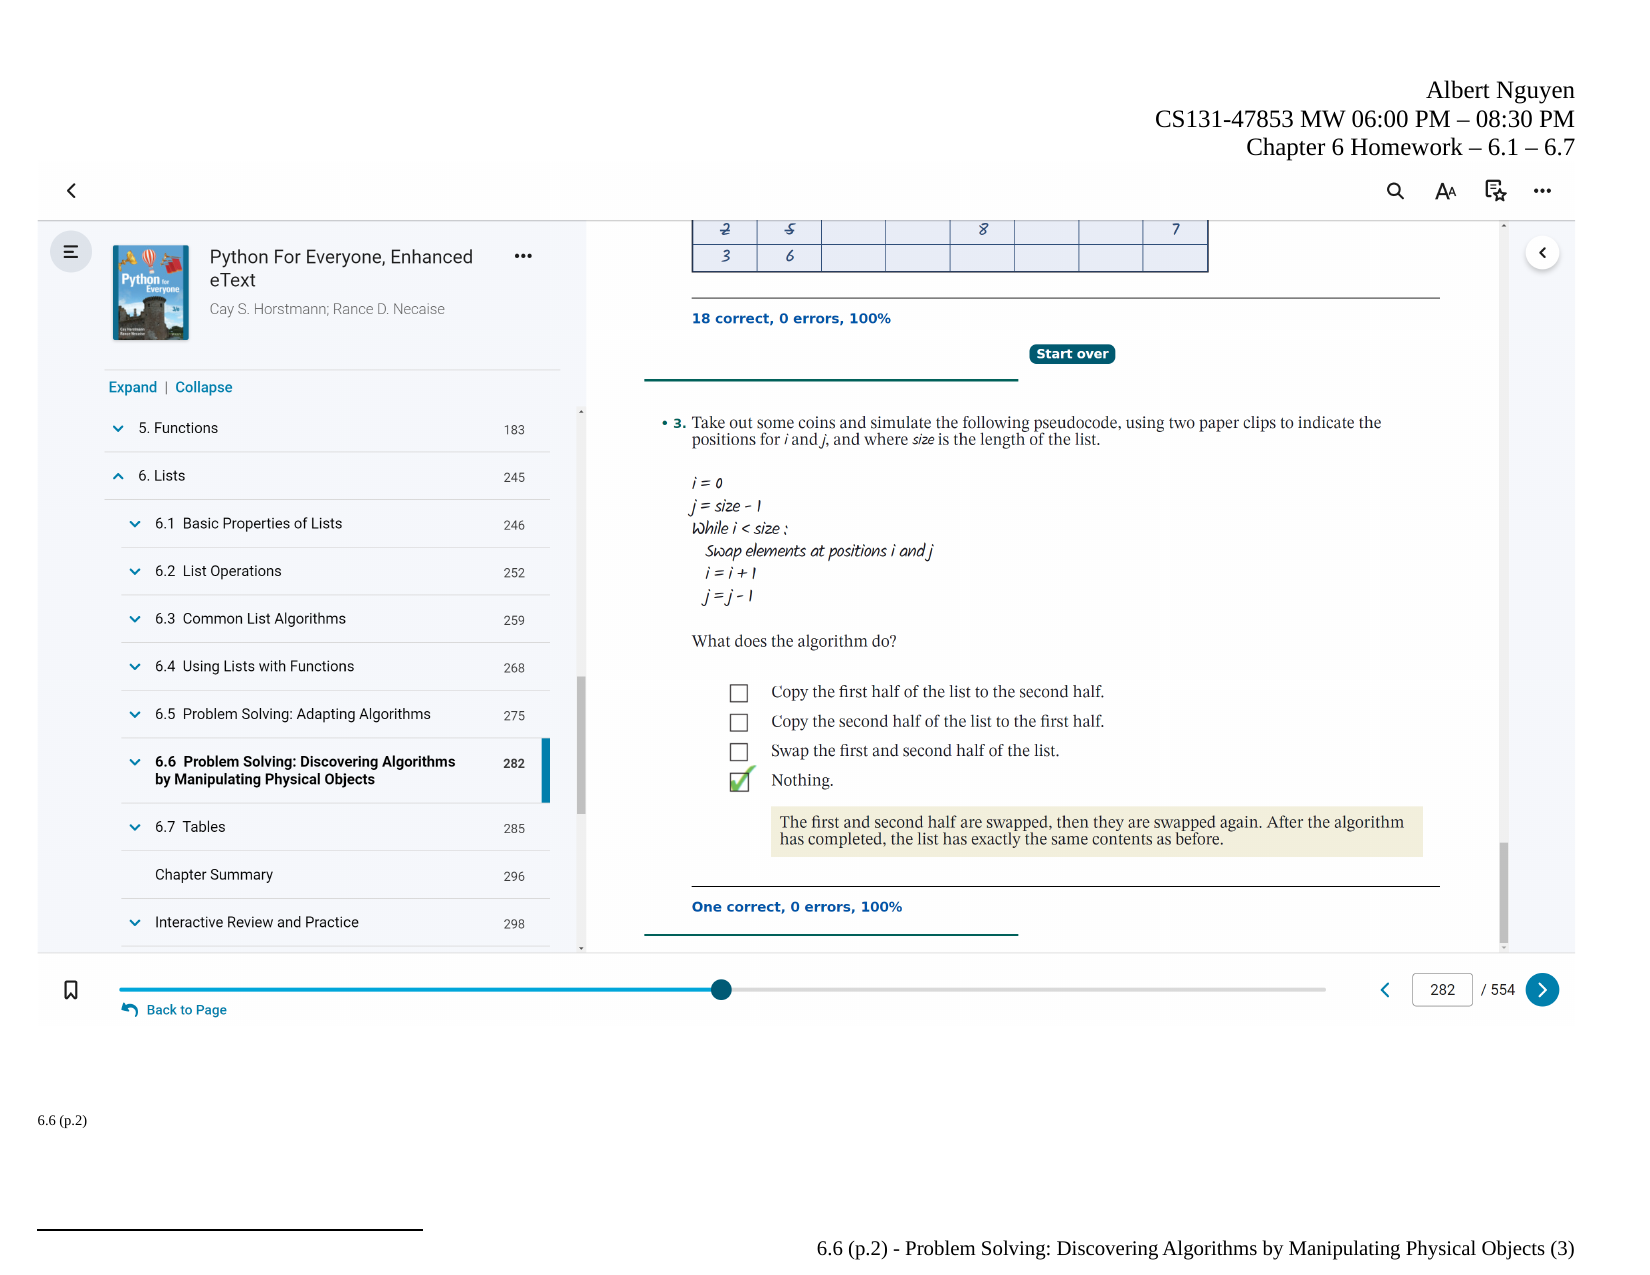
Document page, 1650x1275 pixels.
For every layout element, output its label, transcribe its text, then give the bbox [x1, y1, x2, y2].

text - Problem Solving: Discovering Algorithms by Manipulating Physical Objects (3) [37, 1236, 1575, 1260]
picture [37, 161, 1575, 1026]
